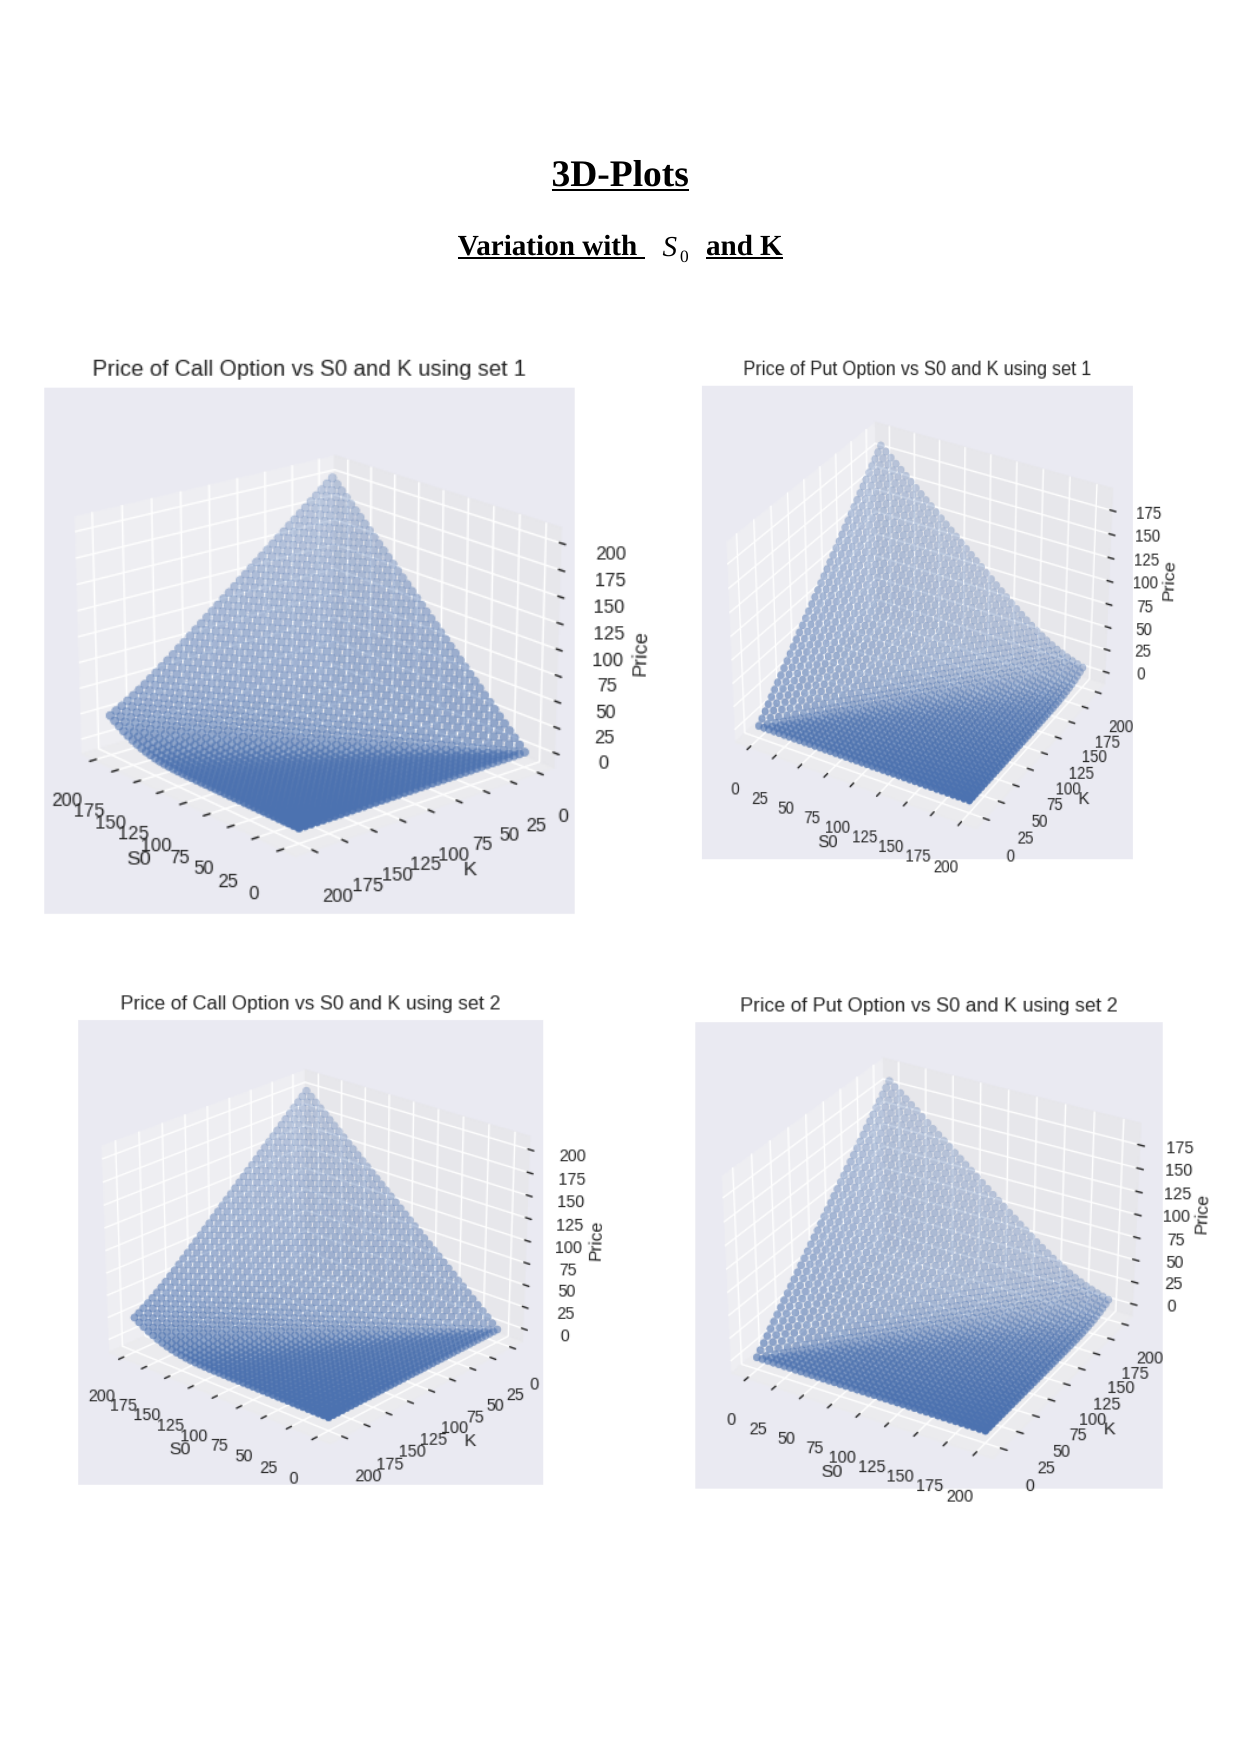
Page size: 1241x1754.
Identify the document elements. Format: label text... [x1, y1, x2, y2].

picture [680, 988, 1229, 1536]
text 3D-Plots [118, 152, 1122, 195]
picture [63, 987, 609, 1532]
picture [677, 350, 1183, 906]
text Variation with and K [118, 228, 1122, 266]
picture [35, 328, 658, 946]
